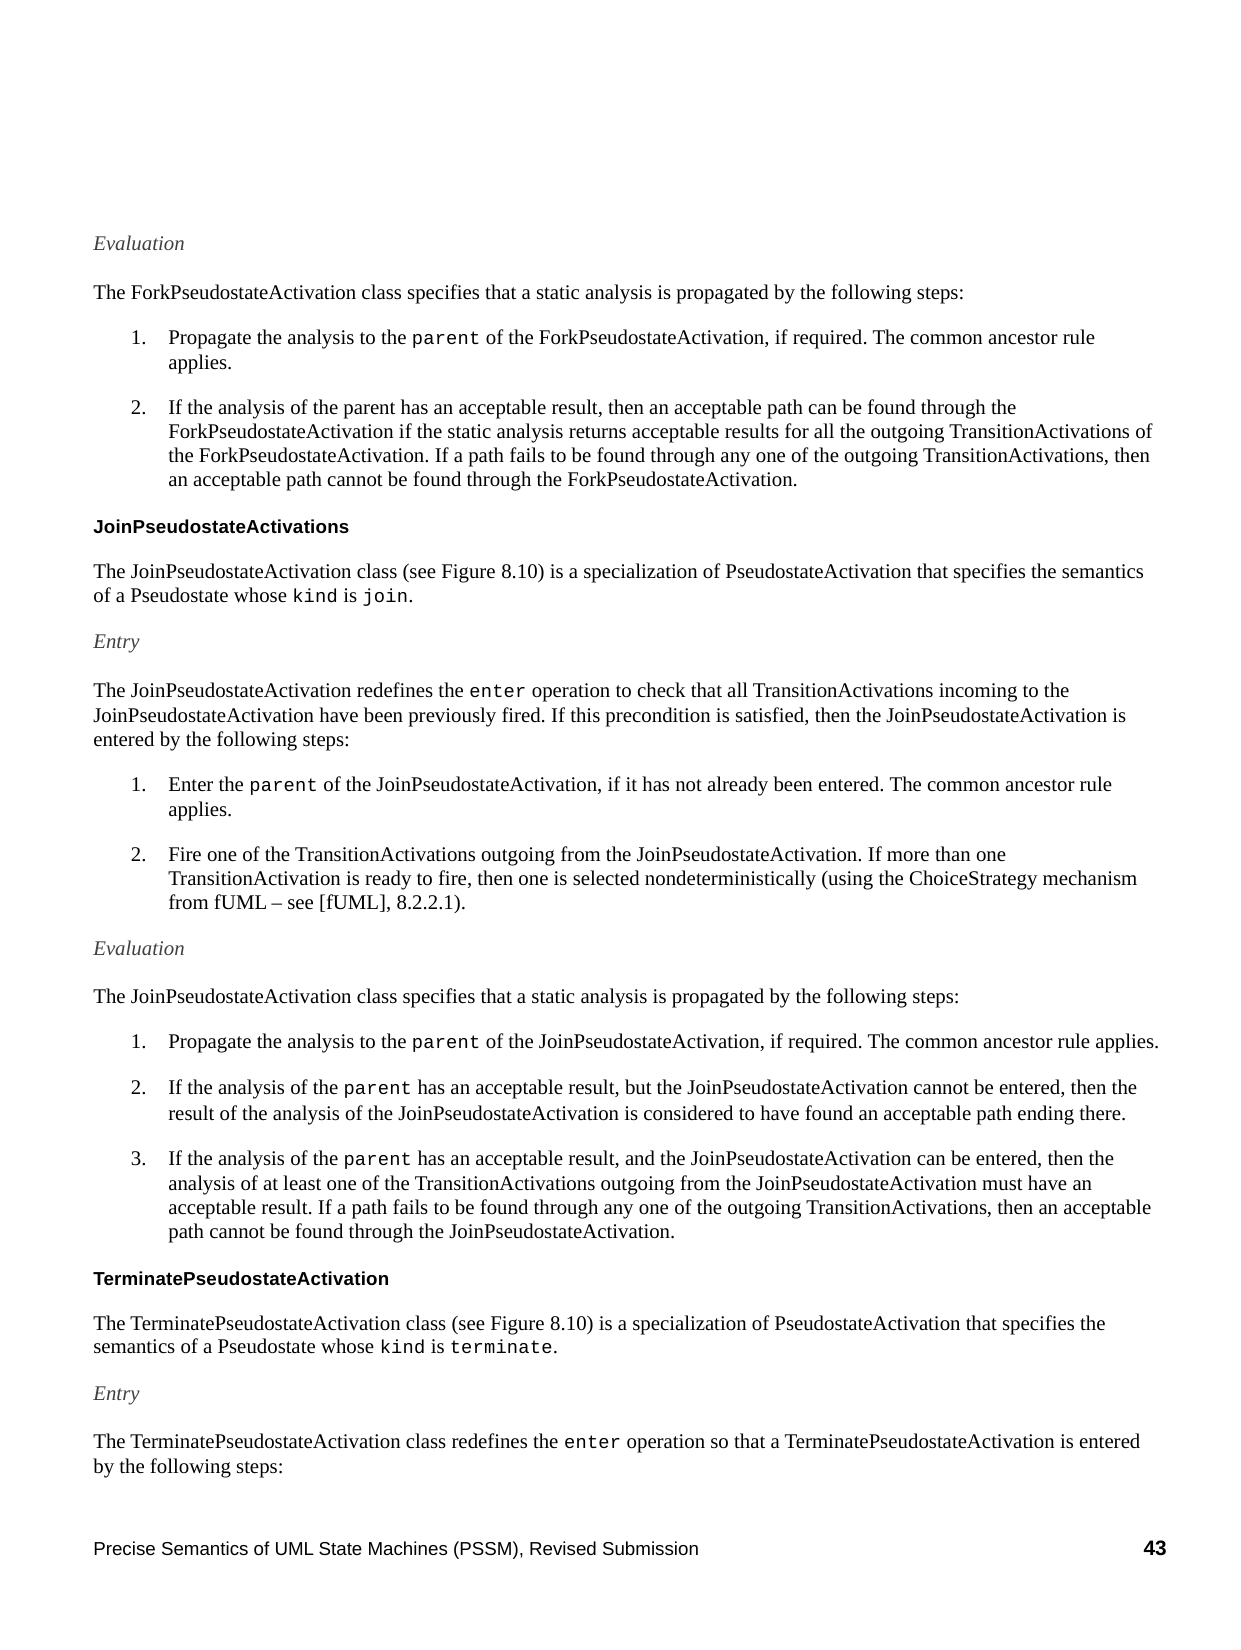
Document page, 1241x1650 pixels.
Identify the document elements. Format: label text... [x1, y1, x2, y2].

subtitle Evaluation [93, 935, 1164, 959]
list Enter the parent of the JoinPseudostateActivation, if it has not already been entered. The common ancestor rule applies. [131, 772, 1164, 821]
list If the analysis of the parent has an acceptable result, then an acceptable path can be found through the ForkPseudostateActivation if the static analysis returns acceptable results for all the outgoing TransitionActivations of the ForkPseudostateActivation. If a path fails to be found through any one of the outgoing TransitionActivations, then an acceptable path cannot be found through the ForkPseudostateActivation. [131, 395, 1164, 491]
text The JoinPseudostateActivation class (see Figure 8.10) is a specialization of PseudostateActivation that specifies the semantics of a Pseudostate whose kind is join. [93, 559, 1164, 608]
list If the analysis of the parent has an acceptable result, but the JoinPseudostateActivation cannot be entered, then the result of the analysis of the JoinPseudostateActivation is considered to have found an acceptable path ending there. [131, 1075, 1164, 1124]
text The TerminatePseudostateActivation class redefines the enter operation so that a TerminatePseudostateActivation is entered by the following steps: [93, 1429, 1164, 1478]
text The JoinPseudostateActivation redefines the enter operation to check that all TransitionActivations incoming to the JoinPseudostateActivation have been previously fired. If this precondition is satisfied, then the JoinPseudostateActivation is entered by the following steps: [93, 678, 1164, 751]
text The ForkPseudostateActivation class specifies that a static analysis is propagated by the following steps: [93, 280, 1164, 304]
subtitle JoinPseudostateActivations [93, 516, 1164, 538]
list Propagate the analysis to the parent of the JoinPseudostateActivation, if required. The common ancestor rule applies. [131, 1029, 1164, 1054]
text The TerminatePseudostateActivation class (see Figure 8.10) is a specialization of PseudostateActivation that specifies the semantics of a Pseudostate whose kind is terminate. [93, 1310, 1164, 1359]
list Propagate the analysis to the parent of the ForkPseudostateActivation, if required. The common ancestor rule applies. [131, 325, 1164, 374]
subtitle TerminatePseudostateActivation [93, 1268, 1164, 1289]
subtitle Evaluation [93, 231, 1164, 255]
subtitle Entry [93, 1381, 1164, 1405]
text The JoinPseudostateActivation class specifies that a static analysis is propagated by the following steps: [93, 984, 1164, 1008]
subtitle Entry [93, 629, 1164, 653]
list If the analysis of the parent has an acceptable result, and the JoinPseudostateActivation can be entered, then the analysis of at least one of the TransitionActivations outgoing from the JoinPseudostateActivation must have an acceptable result. If a path fails to be found through any one of the outgoing TransitionActivations, then an acceptable path cannot be found through the JoinPseudostateActivation. [131, 1146, 1164, 1243]
list Fire one of the TransitionActivations outgoing from the JoinPseudostateActivation. If more than one TransitionActivation is ready to fire, then one is selected nondeterministically (using the ChoiceStrategy mechanism from fUML – see [fUML], 8.2.2.1). [131, 842, 1164, 914]
